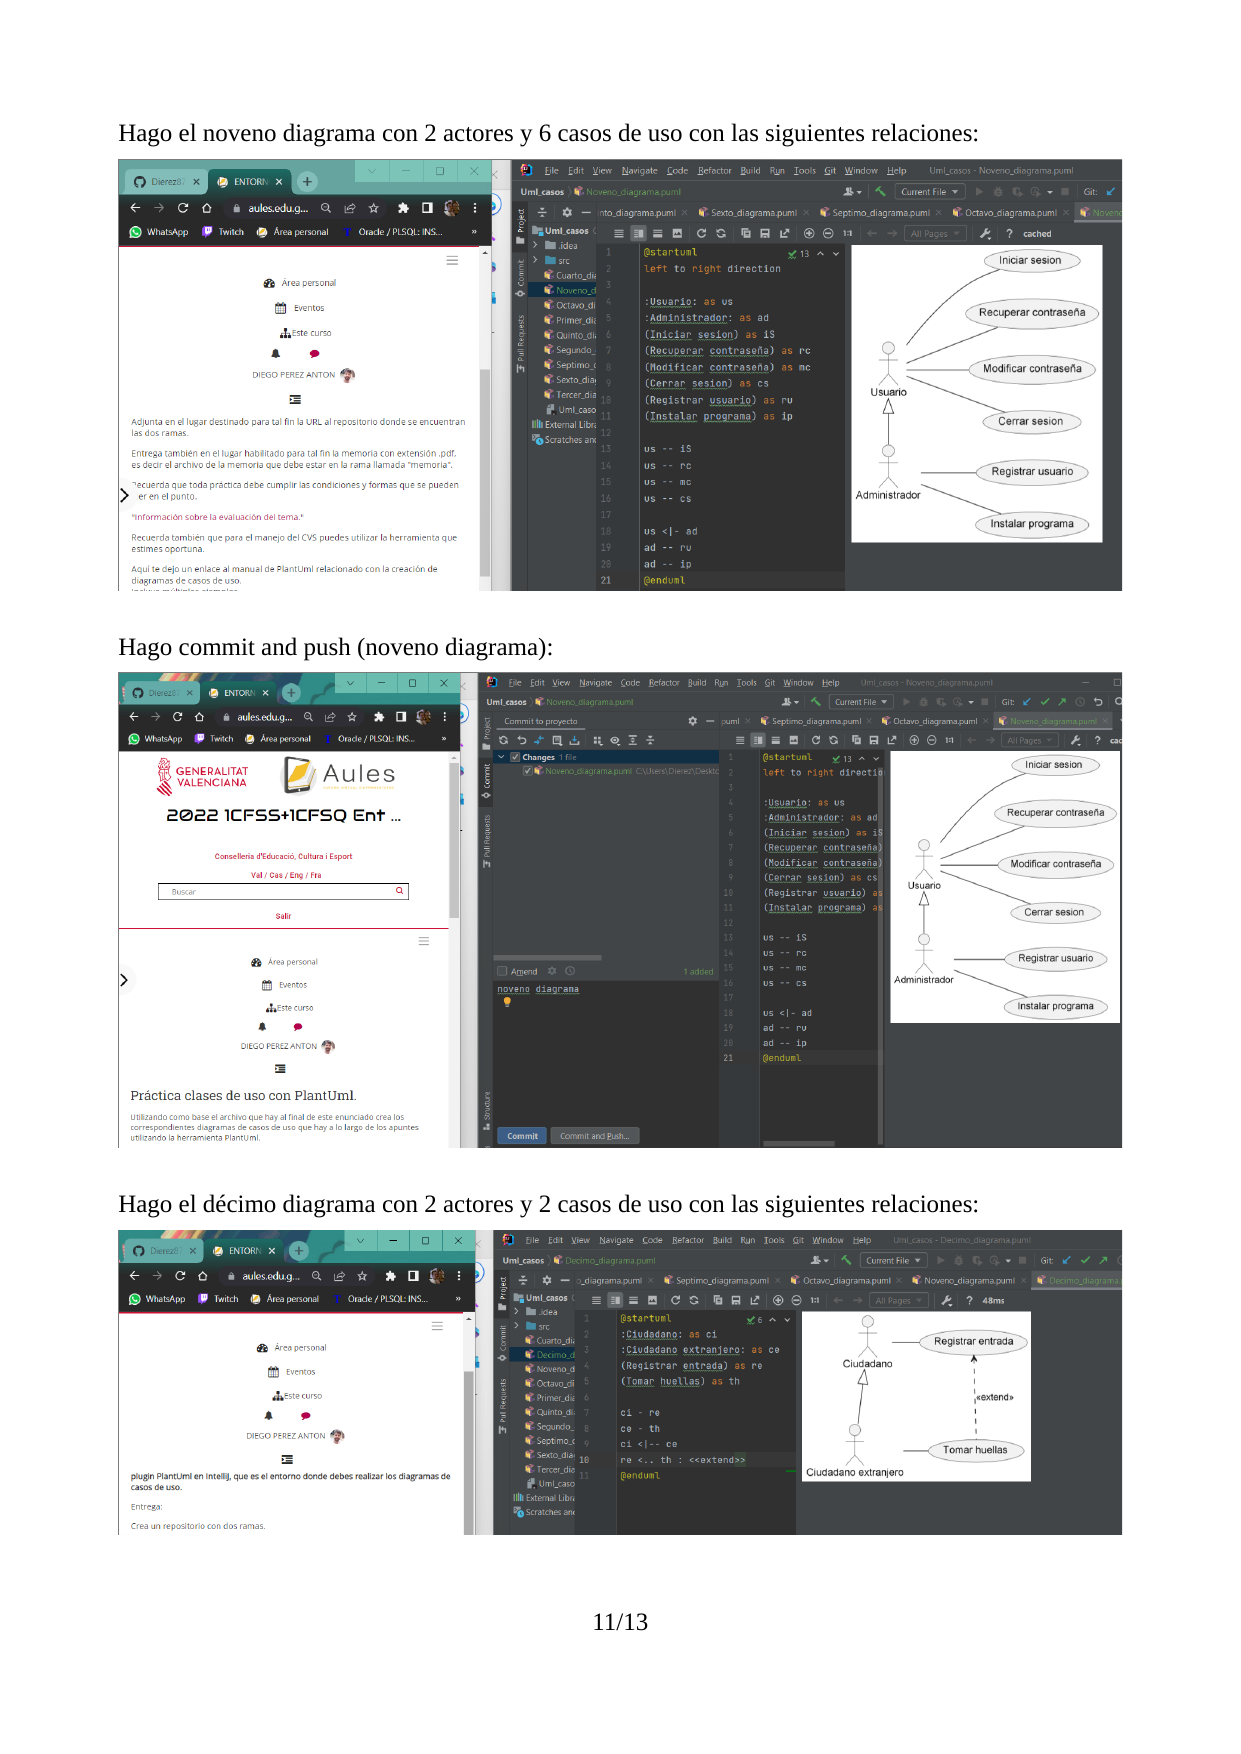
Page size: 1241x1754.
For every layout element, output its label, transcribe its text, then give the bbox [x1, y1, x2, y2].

text Hago commit and push (noveno diagrama): [118, 632, 1122, 660]
text Hago el décimo diagrama con 2 actores y 2 casos de uso con las siguientes relaciones: [118, 1189, 1122, 1217]
picture [118, 672, 1123, 1148]
text Hago el noveno diagrama con 2 actores y 6 casos de uso con las siguientes relaciones: [118, 118, 1122, 147]
picture [118, 1230, 1123, 1535]
picture [118, 159, 1123, 591]
